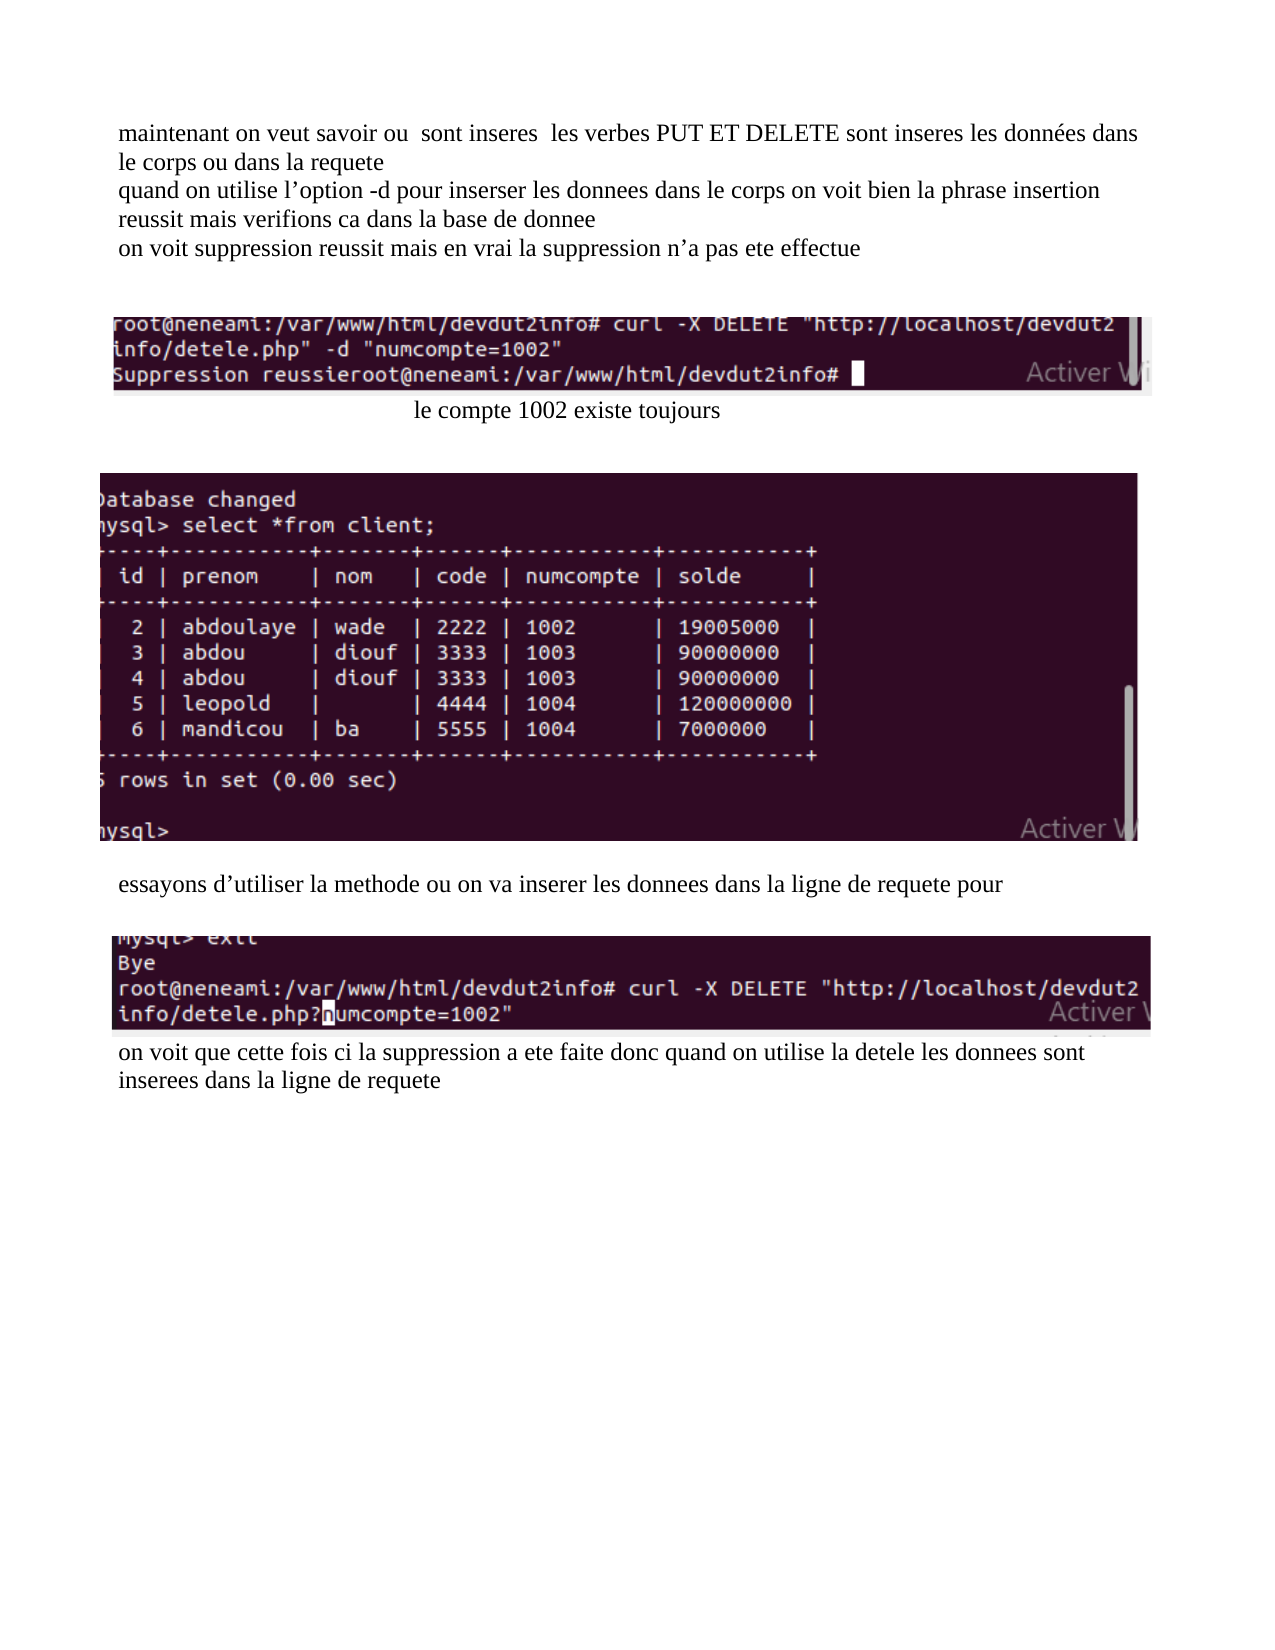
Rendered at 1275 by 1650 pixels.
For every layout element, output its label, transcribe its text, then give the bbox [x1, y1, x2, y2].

picture [100, 473, 1139, 841]
text maintenant on veut savoir ou sont inseres les verbes PUT ET DELETE sont inseres les données dans le corps ou dans la requete [118, 118, 1157, 176]
text on voit que cette fois ci la suppression a ete faite donc quand on utilise la detele les donnees sont inserees dans la ligne de requete [118, 927, 1157, 1094]
text on voit suppression reussit mais en vrai la suppression n’a pas ete effectue le compte 1002 existe toujours [118, 233, 1157, 453]
text essayons d’utiliser la methode ou on va inserer les donnees dans la ligne de requete pour [118, 869, 1157, 898]
text quand on utilise l’option -d pour inserser les donnees dans le corps on voit bien la phrase insertion reussit mais verifions ca dans la base de donnee [118, 176, 1157, 233]
picture [111, 936, 1151, 1037]
picture [113, 317, 1153, 396]
